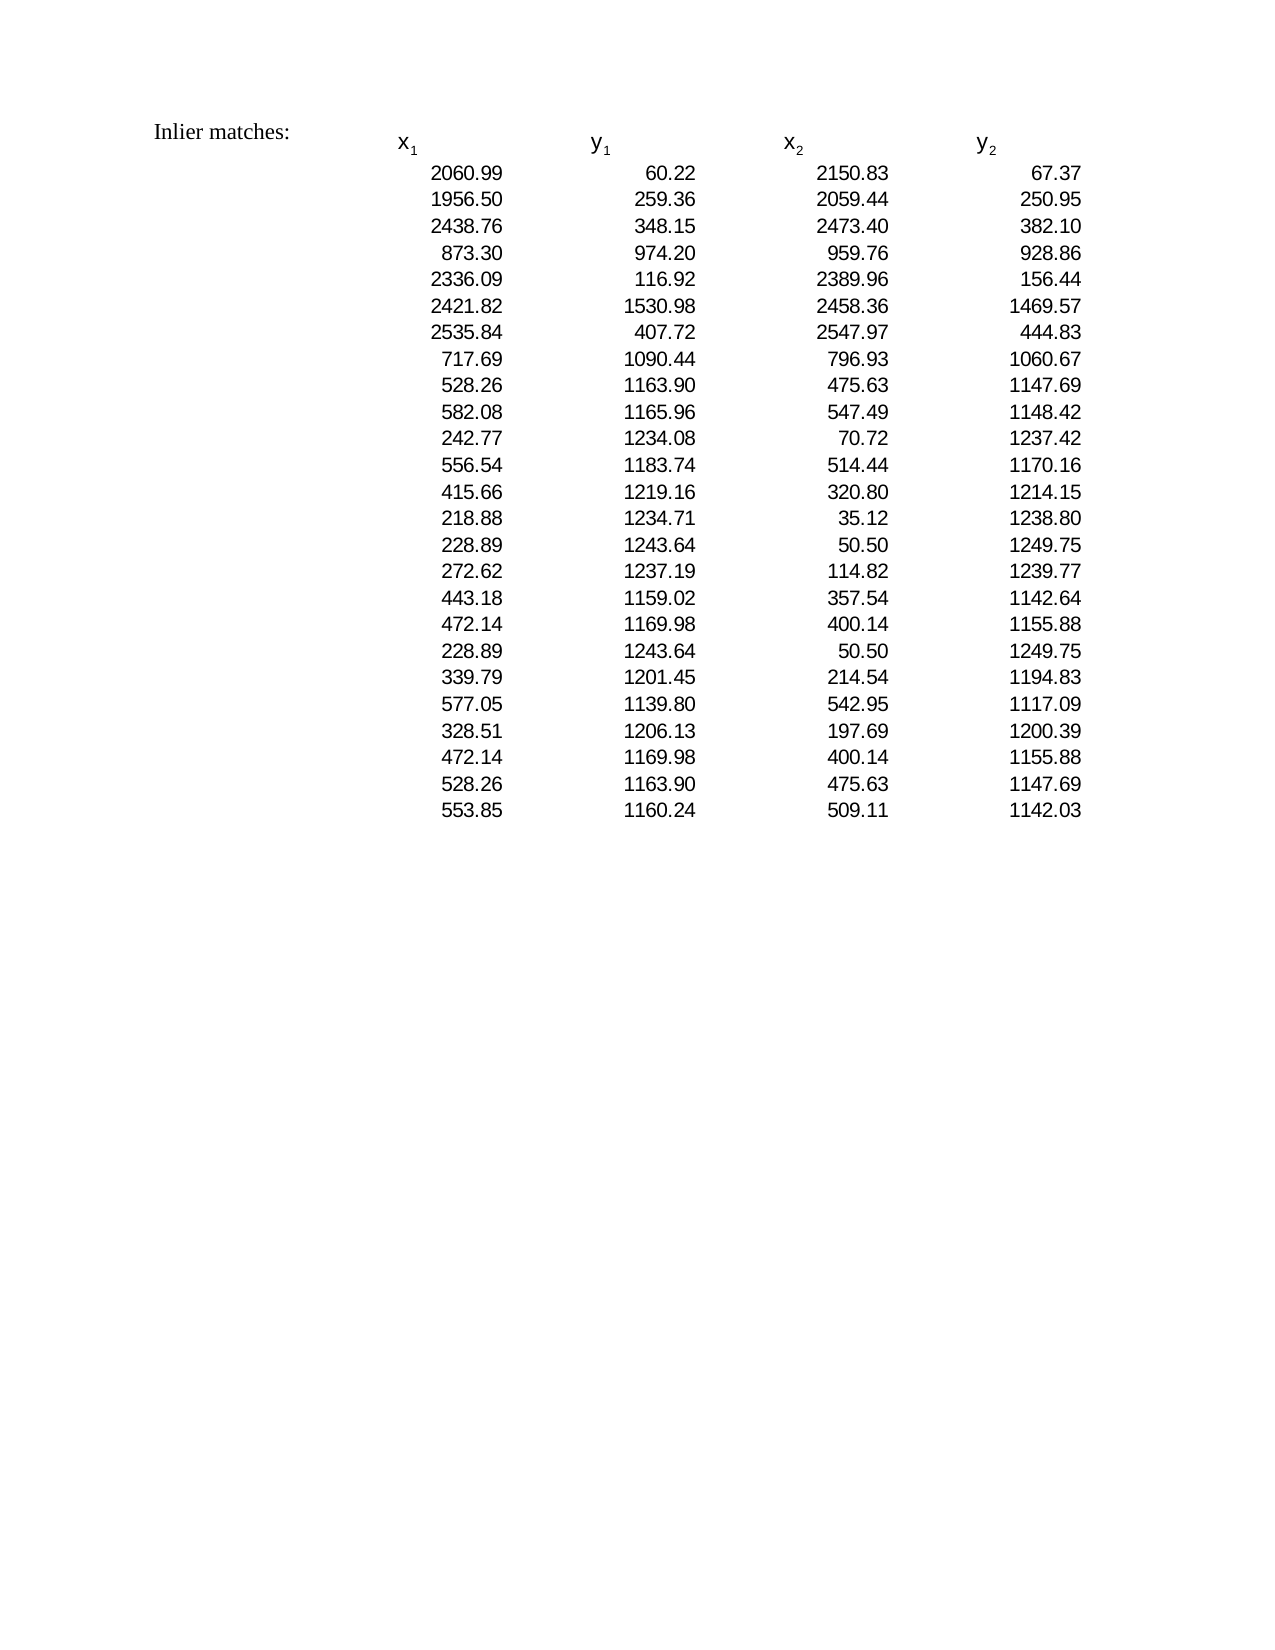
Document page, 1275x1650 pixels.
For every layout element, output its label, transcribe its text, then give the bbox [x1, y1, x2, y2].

text Inlier matches: [153, 118, 1157, 144]
